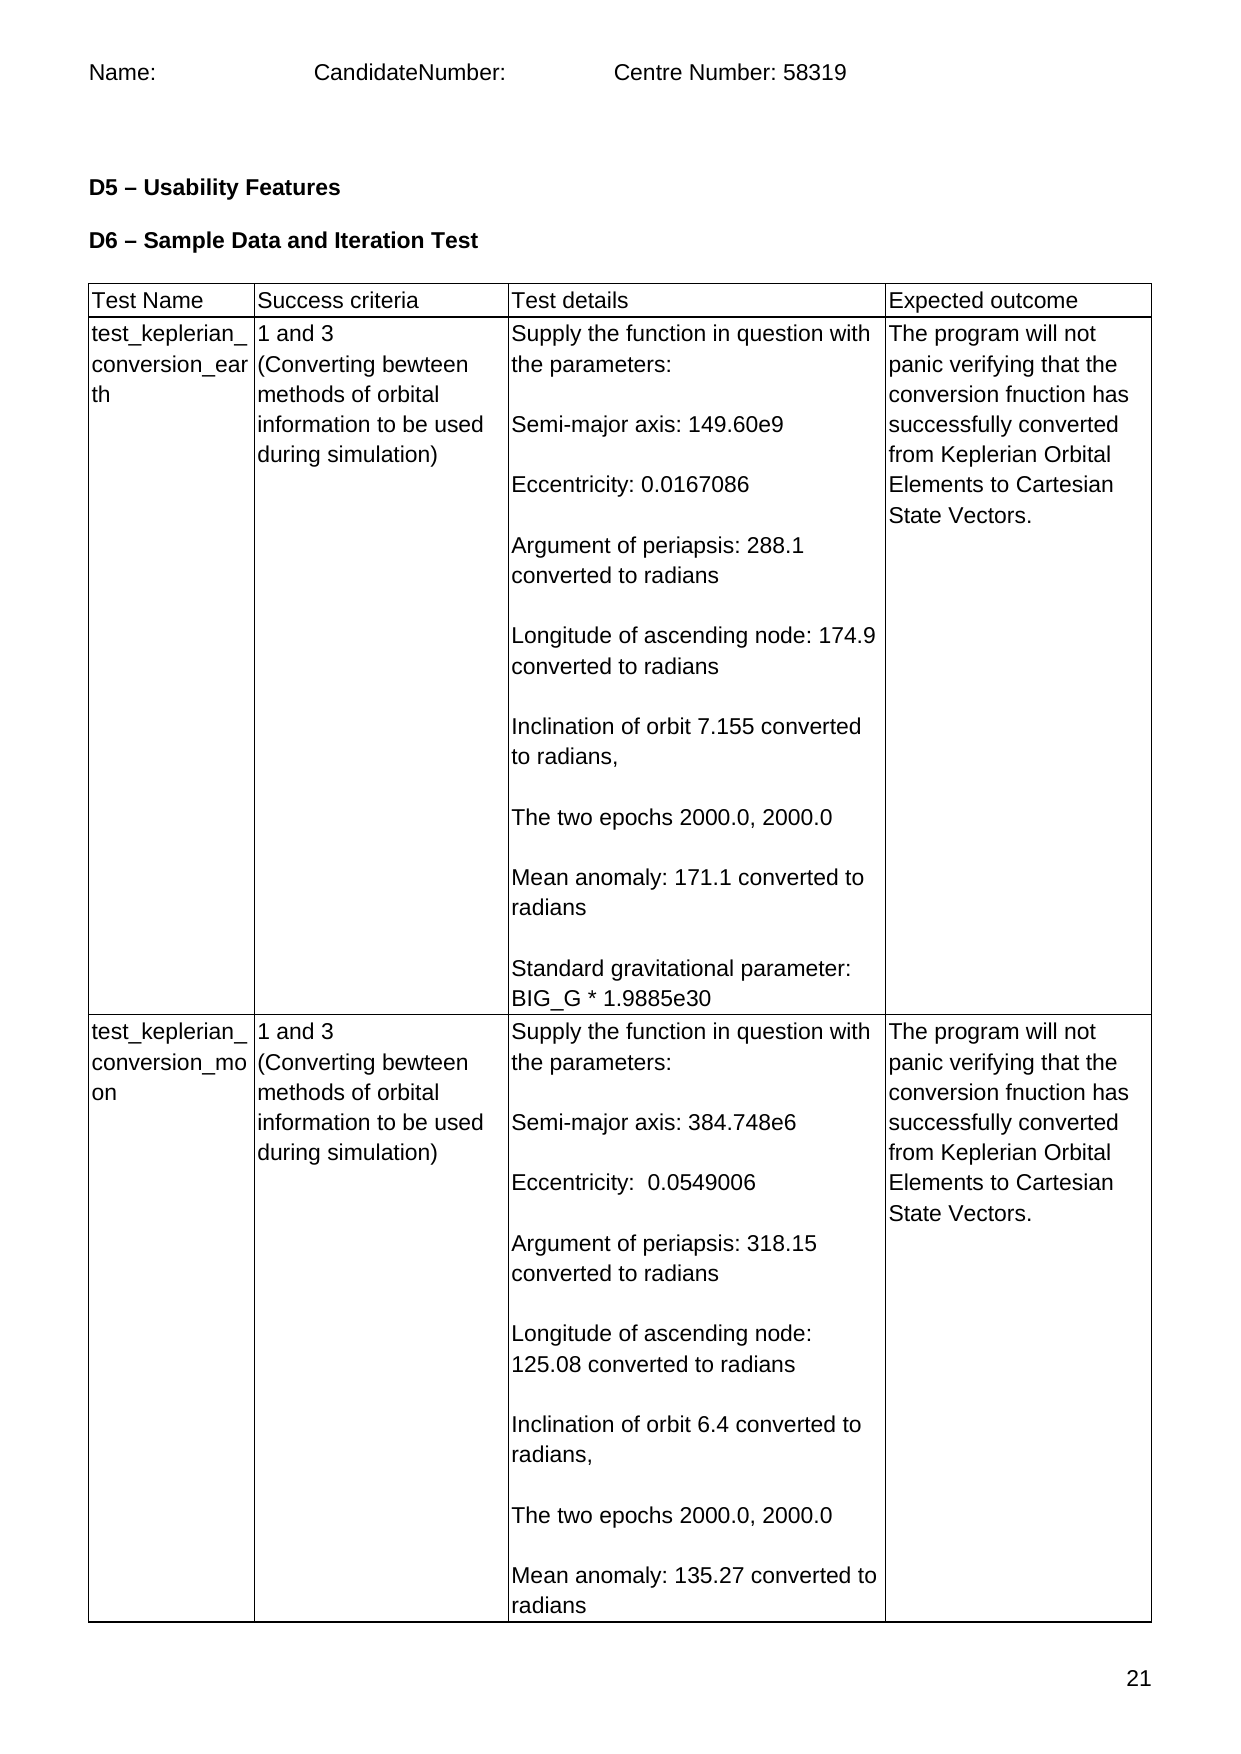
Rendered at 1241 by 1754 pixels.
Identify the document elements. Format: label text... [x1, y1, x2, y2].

table_cell 1 and 3 (Converting bewteen methods of orbital information to be used during simulation) [255, 1015, 508, 1621]
table_cell Supply the function in question with the parameters: Semi-major axis: 149.60e9 Eccentricity: 0.0167086 Argument of periapsis: 288.1 converted to radians Longitude of ascending node: 174.9 converted to radians Inclination of orbit 7.155 converted to radians, The two epochs 2000.0, 2000.0 Mean anomaly: 171.1 converted to radians Standard gravitational parameter: BIG_G * 1.9885e30 [509, 318, 885, 1014]
subtitle D5 – Usability Features [88, 174, 1152, 200]
table_cell test_keplerian_conversion_earth [89, 318, 254, 1014]
table_header Test Name [89, 284, 254, 316]
table_cell 1 and 3 (Converting bewteen methods of orbital information to be used during simulation) [255, 318, 508, 1014]
table_header Test details [509, 284, 885, 316]
table_header Success criteria [255, 284, 508, 316]
table_cell test_keplerian_conversion_moon [89, 1015, 254, 1621]
subtitle D6 – Sample Data and Iteration Test [88, 227, 1152, 253]
table_cell The program will not panic verifying that the conversion fnuction has successfully converted from Keplerian Orbital Elements to Cartesian State Vectors. [886, 1015, 1151, 1621]
table_cell The program will not panic verifying that the conversion fnuction has successfully converted from Keplerian Orbital Elements to Cartesian State Vectors. [886, 318, 1151, 1014]
table_header Expected outcome [886, 284, 1151, 316]
table_cell Supply the function in question with the parameters: Semi-major axis: 384.748e6 Eccentricity: 0.0549006 Argument of periapsis: 318.15 converted to radians Longitude of ascending node: 125.08 converted to radians Inclination of orbit 6.4 converted to radians, The two epochs 2000.0, 2000.0 Mean anomaly: 135.27 converted to radians [509, 1015, 885, 1621]
